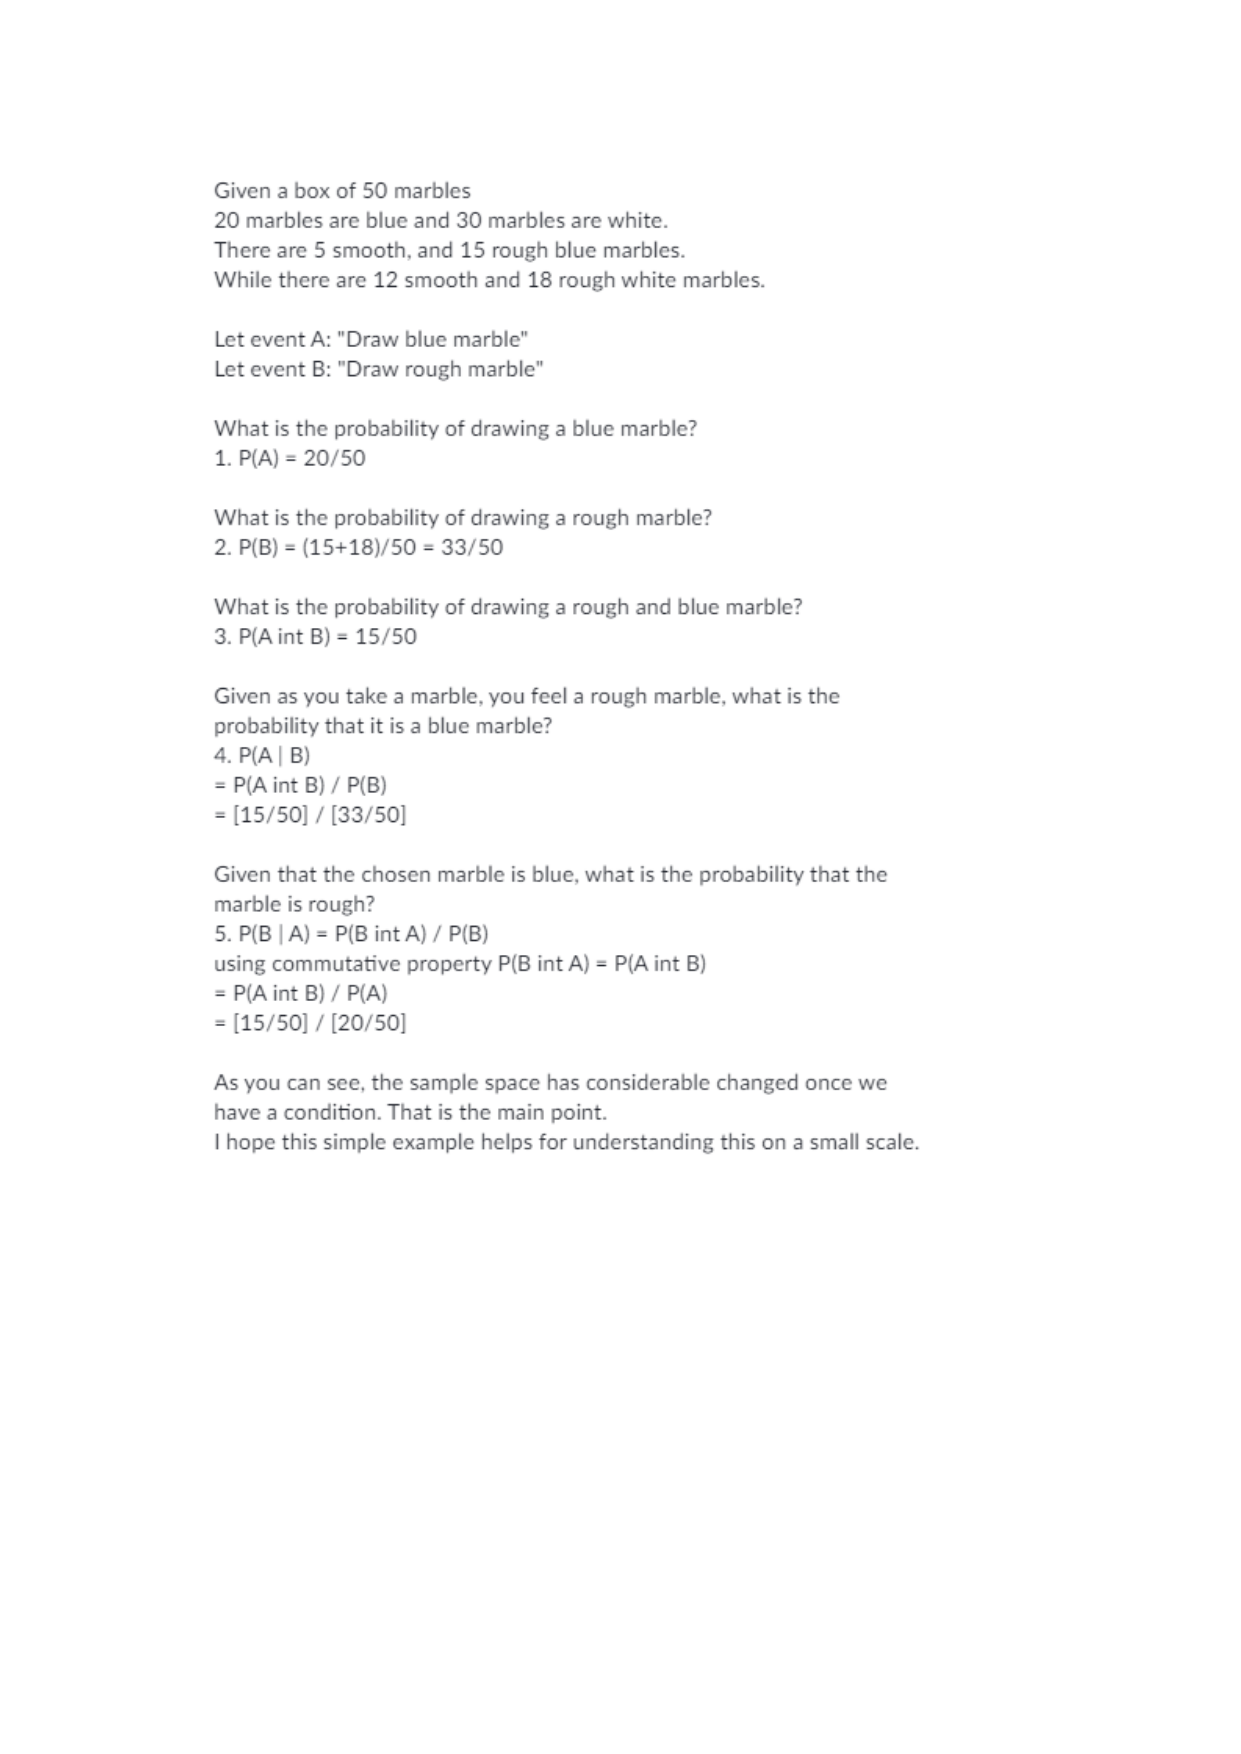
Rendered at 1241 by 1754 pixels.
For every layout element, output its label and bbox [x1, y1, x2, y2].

picture [195, 178, 921, 1159]
